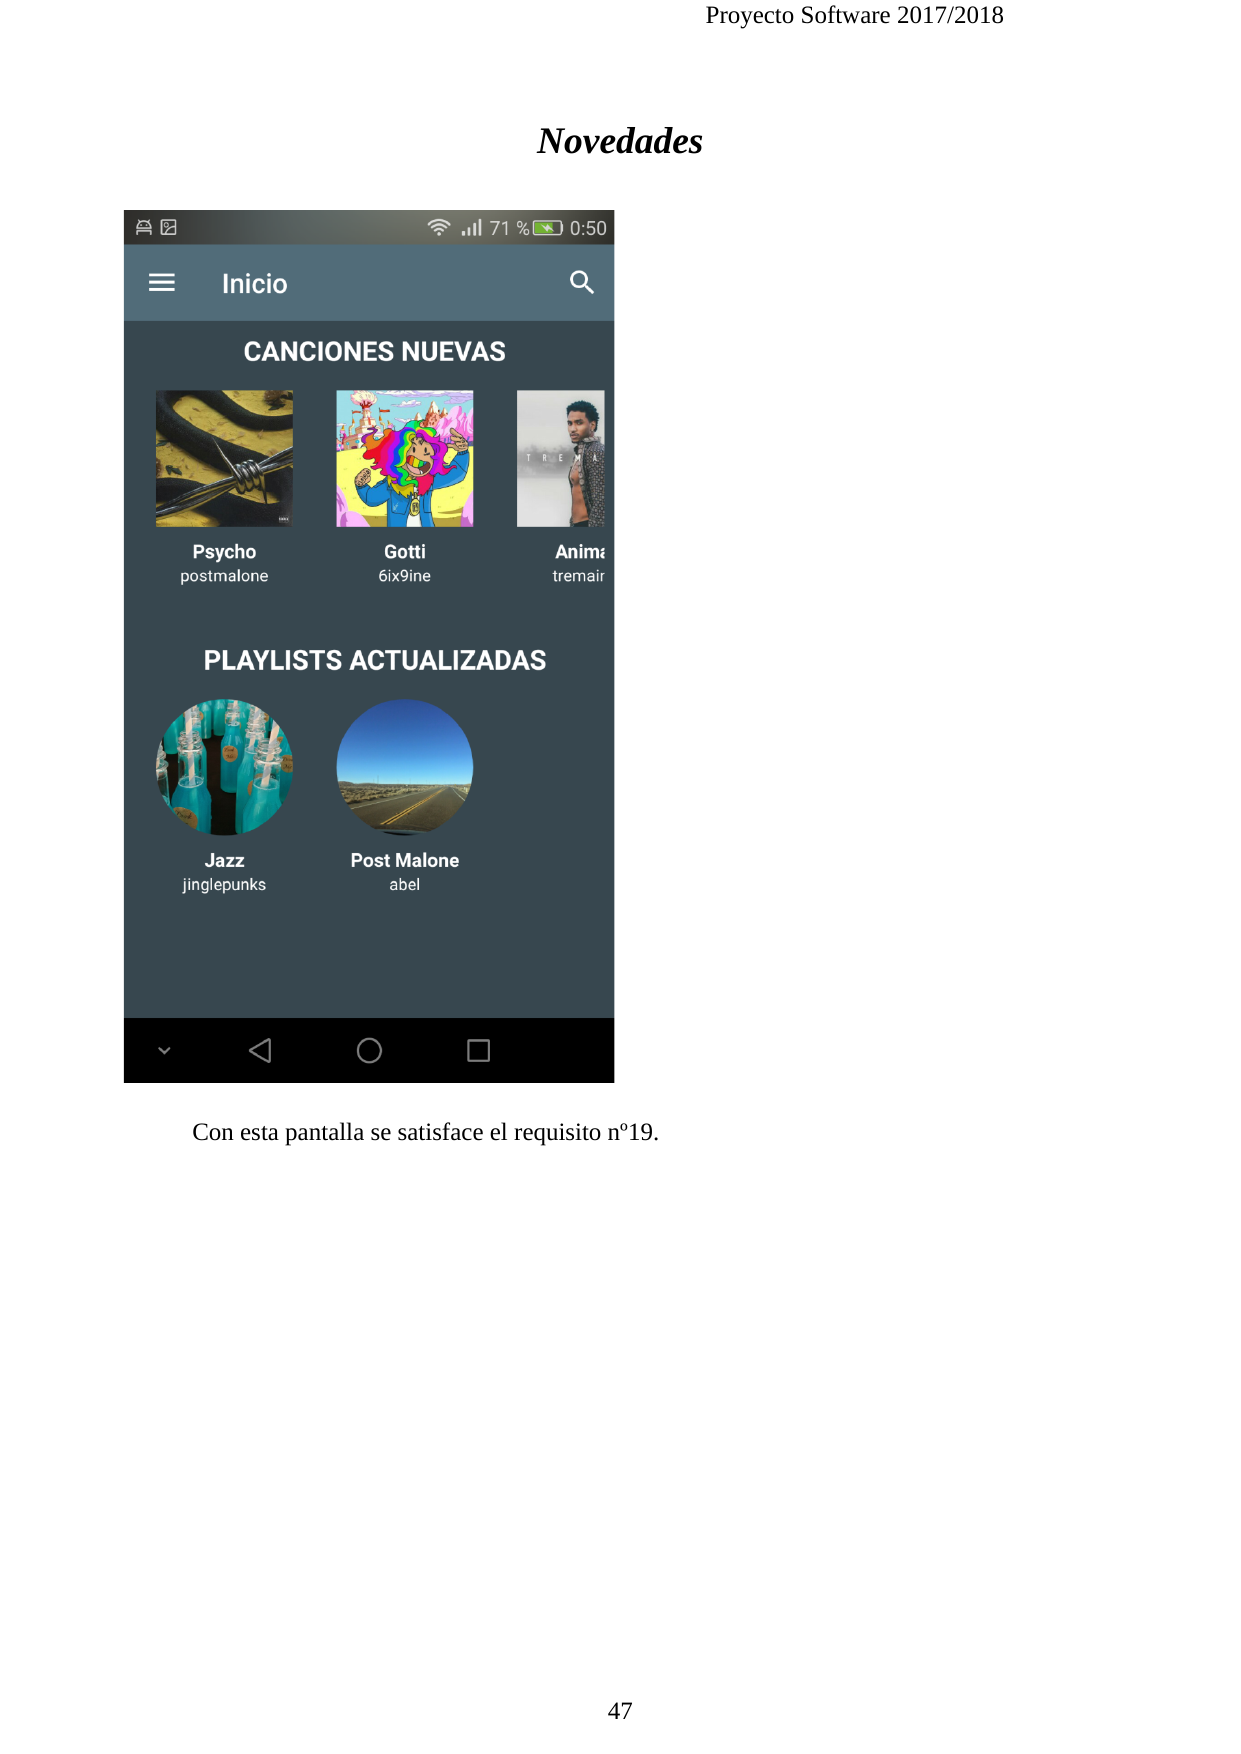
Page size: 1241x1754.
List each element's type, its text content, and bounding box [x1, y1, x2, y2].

table_header [118, 204, 620, 1117]
table_header [620, 204, 1122, 1117]
picture [123, 210, 615, 1083]
text Con esta pantalla se satisface el requisito nº19. [118, 1117, 1122, 1145]
subtitle Novedades [118, 118, 1122, 161]
